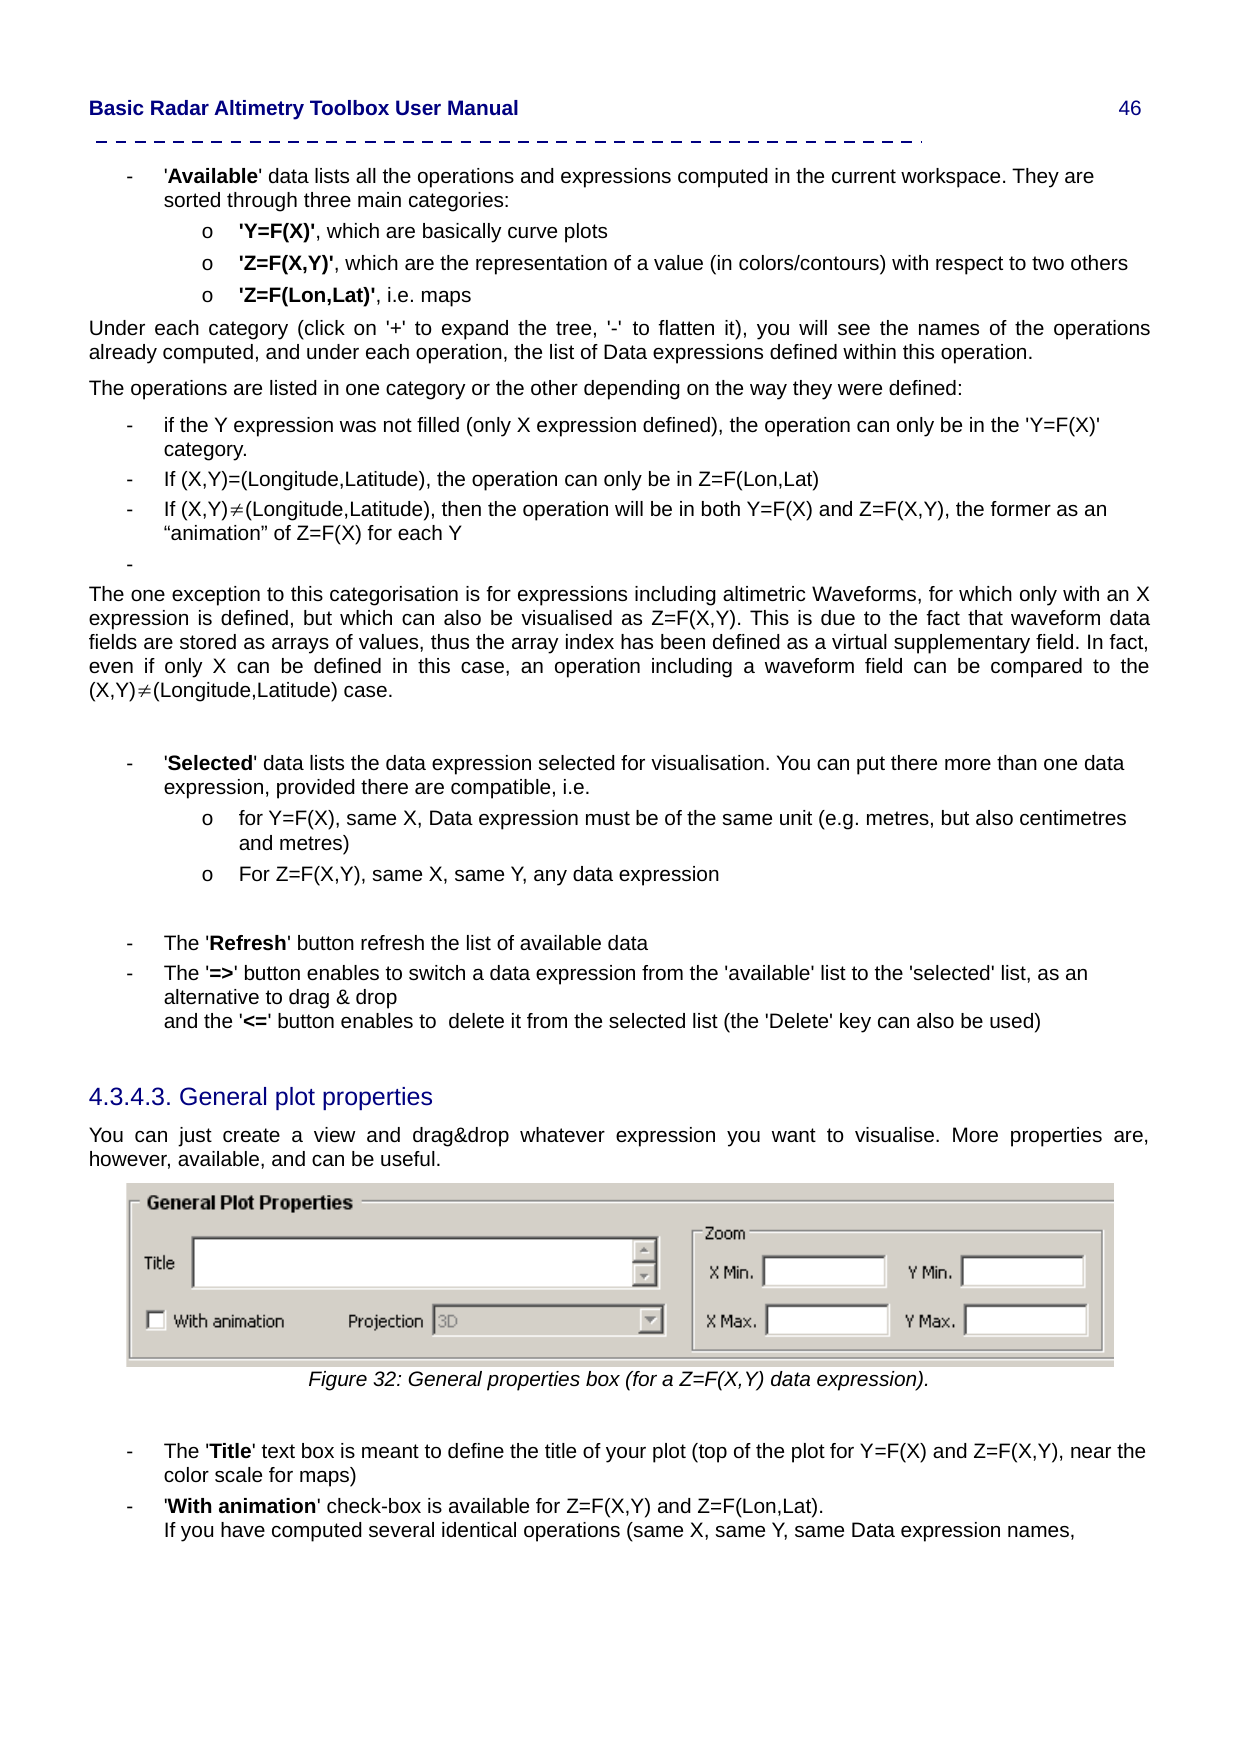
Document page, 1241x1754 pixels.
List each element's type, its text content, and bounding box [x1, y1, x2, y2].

text You can just create a view and drag&drop whatever expression you want to visualise. More properties are, however, available, and can be useful. [88, 1123, 1152, 1171]
list 'Selected' data lists the data expression selected for visualisation. You can put there more than one data expression, provided there are compatible, i.e. [126, 751, 1152, 799]
list if the Y expression was not filled (only X expression defined), the operation can only be in the 'Y=F(X)' category. [126, 412, 1152, 460]
list The '=>' button enables to switch a data expression from the 'available' list to the 'selected' list, as an alternative to drag & drop and the '<=' button enables to delete it from the selected list (the 'Delete' key can also be used) [126, 961, 1152, 1033]
list 'Y=F(X)', which are basically curve plots [201, 219, 1152, 244]
list 'Z=F(X,Y)', which are the representation of a value (in colors/contours) with respect to two others [201, 251, 1152, 277]
picture [126, 1183, 1114, 1367]
text Under each category (click on '+' to expand the tree, '-' to flatten it), you will see the names of the operations already computed, and under each operation, the list of Data expressions defined within this operation. [88, 316, 1152, 363]
text The one exception to this categorisation is for expressions including altimetric Waveforms, for which only with an X expression is defined, but which can also be visualised as Z=F(X,Y). This is due to the fact that waveform data fields are stored as arrays of values, thus the array index has been defined as a virtual supplementary field. In fact, even if only X can be defined in this case, an operation including a waveform field can be compared to the (X,Y)(Longitude,Latitude) case. [88, 582, 1152, 702]
list For Z=F(X,Y), same X, same Y, any data expression [201, 862, 1152, 887]
list The 'Refresh' button refresh the list of available data [126, 930, 1152, 954]
text The operations are listed in one category or the other depending on the way they were defined: [88, 376, 1152, 400]
list The 'Title' text box is meant to define the title of your plot (top of the plot for Y=F(X) and Z=F(X,Y), near the color scale for maps) [126, 1439, 1152, 1487]
list 'With animation' check-box is available for Z=F(X,Y) and Z=F(Lon,Lat). If you have computed several identical operations (same X, same Y, same Data expression names, [126, 1494, 1152, 1542]
list 'Available' data lists all the operations and expressions computed in the current workspace. They are sorted through three main categories: [126, 164, 1152, 212]
subtitle General plot properties [88, 1082, 1152, 1111]
list 'Z=F(Lon,Lat)', i.e. maps [201, 283, 1152, 309]
list for Y=F(X), same X, Data expression must be of the same unit (e.g. metres, but also centimetres and metres) [201, 805, 1152, 855]
text Figure 32: General properties box (for a Z=F(X,Y) data expression). [88, 1184, 1152, 1390]
list If (X,Y)(Longitude,Latitude), then the operation will be in both Y=F(X) and Z=F(X,Y), the former as an “animation” of Z=F(X) for each Y [126, 497, 1152, 545]
list If (X,Y)=(Longitude,Latitude), the operation can only be in Z=F(Lon,Lat) [126, 467, 1152, 491]
